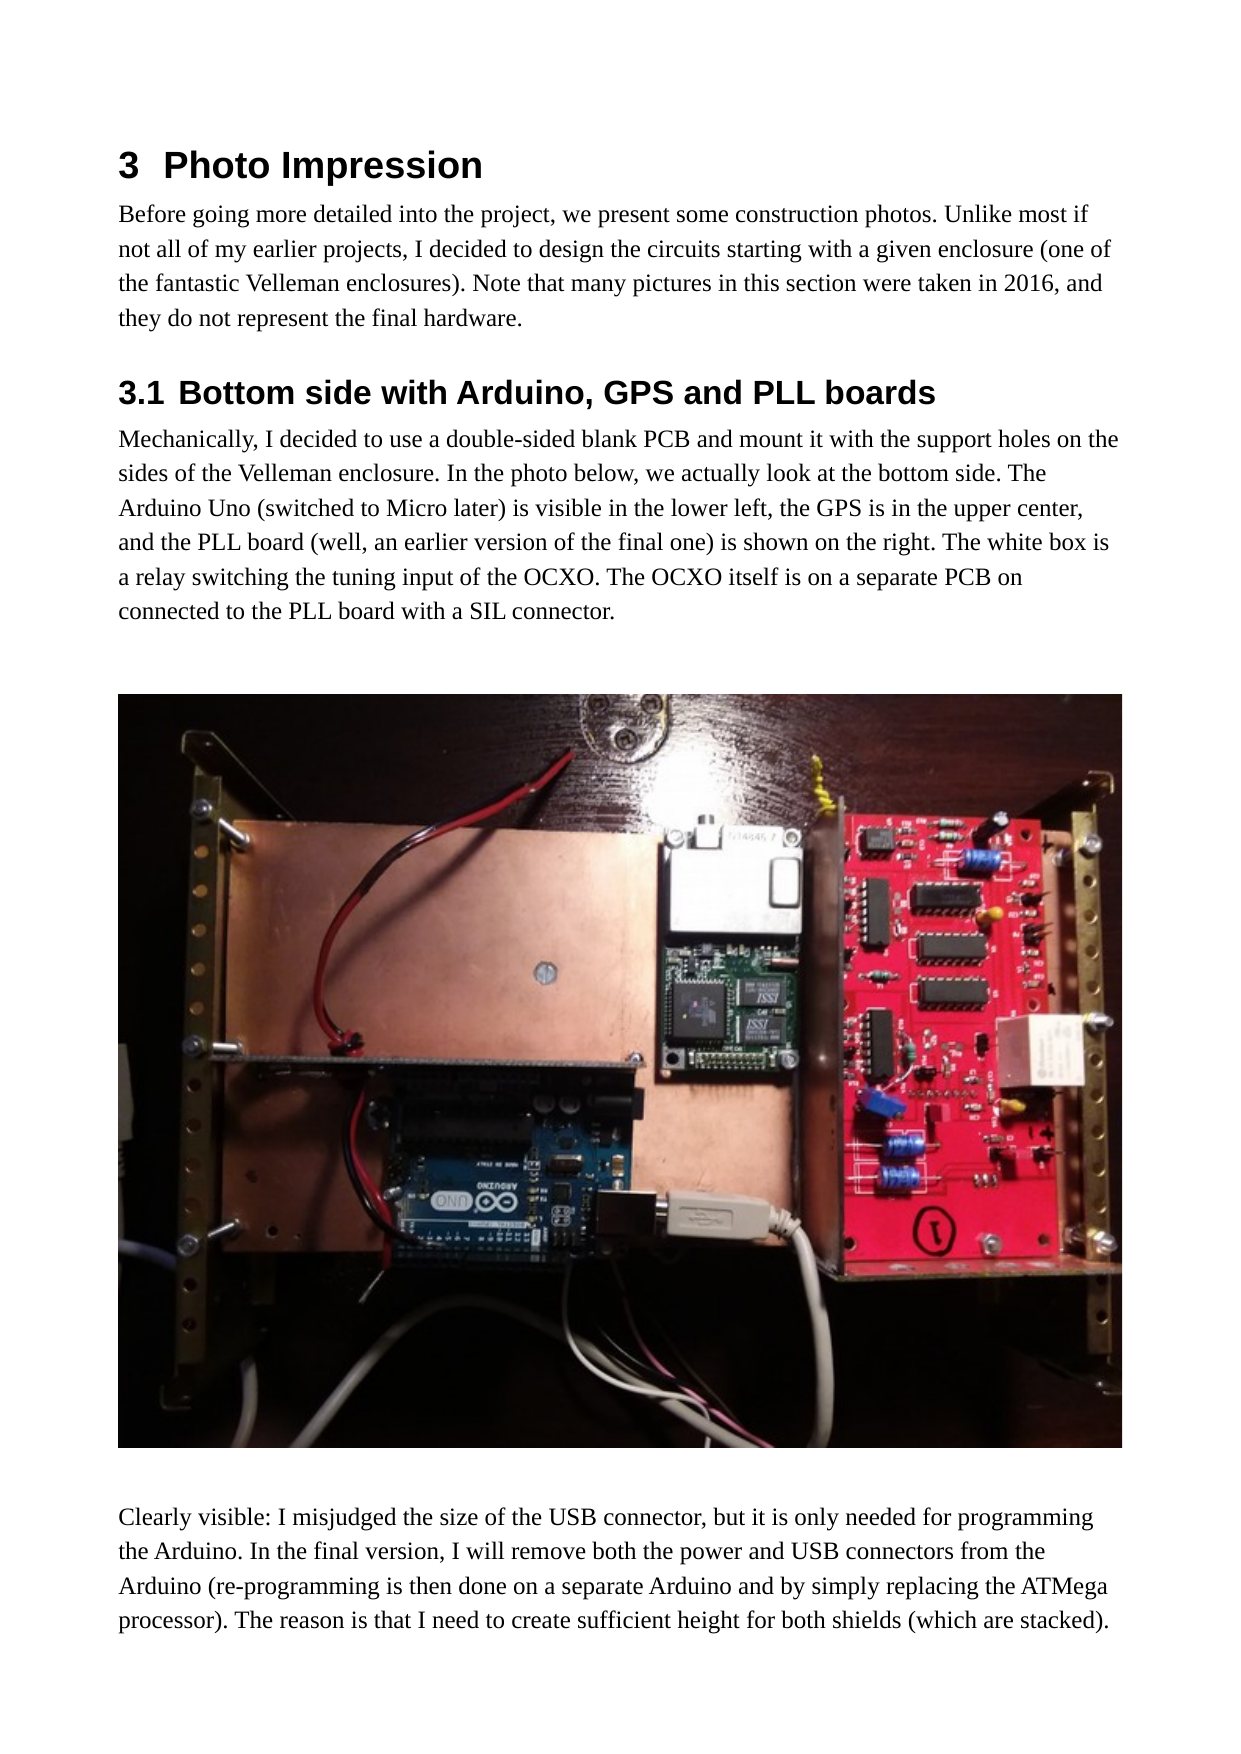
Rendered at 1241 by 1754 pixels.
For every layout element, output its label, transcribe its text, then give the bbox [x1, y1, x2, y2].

subtitle Bottom side with Arduino, GPS and PLL boards [118, 373, 1122, 411]
subtitle Photo Impression [118, 143, 1122, 187]
text Before going more detailed into the project, we present some construction photos. Unlike most if not all of my earlier projects, I decided to design the circuits starting with a given enclosure (one of the fantastic Velleman enclosures). Note that many pictures in this section were taken in 2016, and they do not represent the final hardware. [118, 199, 1122, 331]
picture [118, 694, 1123, 1448]
text Clearly visible: I misjudged the size of the USB connector, but it is only needed for programming the Arduino. In the final version, I will remove both the power and USB connectors from the Arduino (re-programming is then done on a separate Arduino and by simply replacing the ATMega processor). The reason is that I need to create sufficient height for both shields (which are stacked). [118, 1502, 1122, 1634]
text Mechanically, I decided to use a double-sided blank PCB and mount it with the support holes on the sides of the Velleman enclosure. In the photo below, we actually look at the bottom side. The Arduino Uno (switched to Micro later) is visible in the lower left, the GPS is in the upper center, and the PLL board (well, an earlier version of the final one) is shown on the right. The white box is a relay switching the tuning input of the OCXO. The OCXO itself is on a separate PCB on connected to the PLL board with a SIL connector. [118, 424, 1122, 625]
